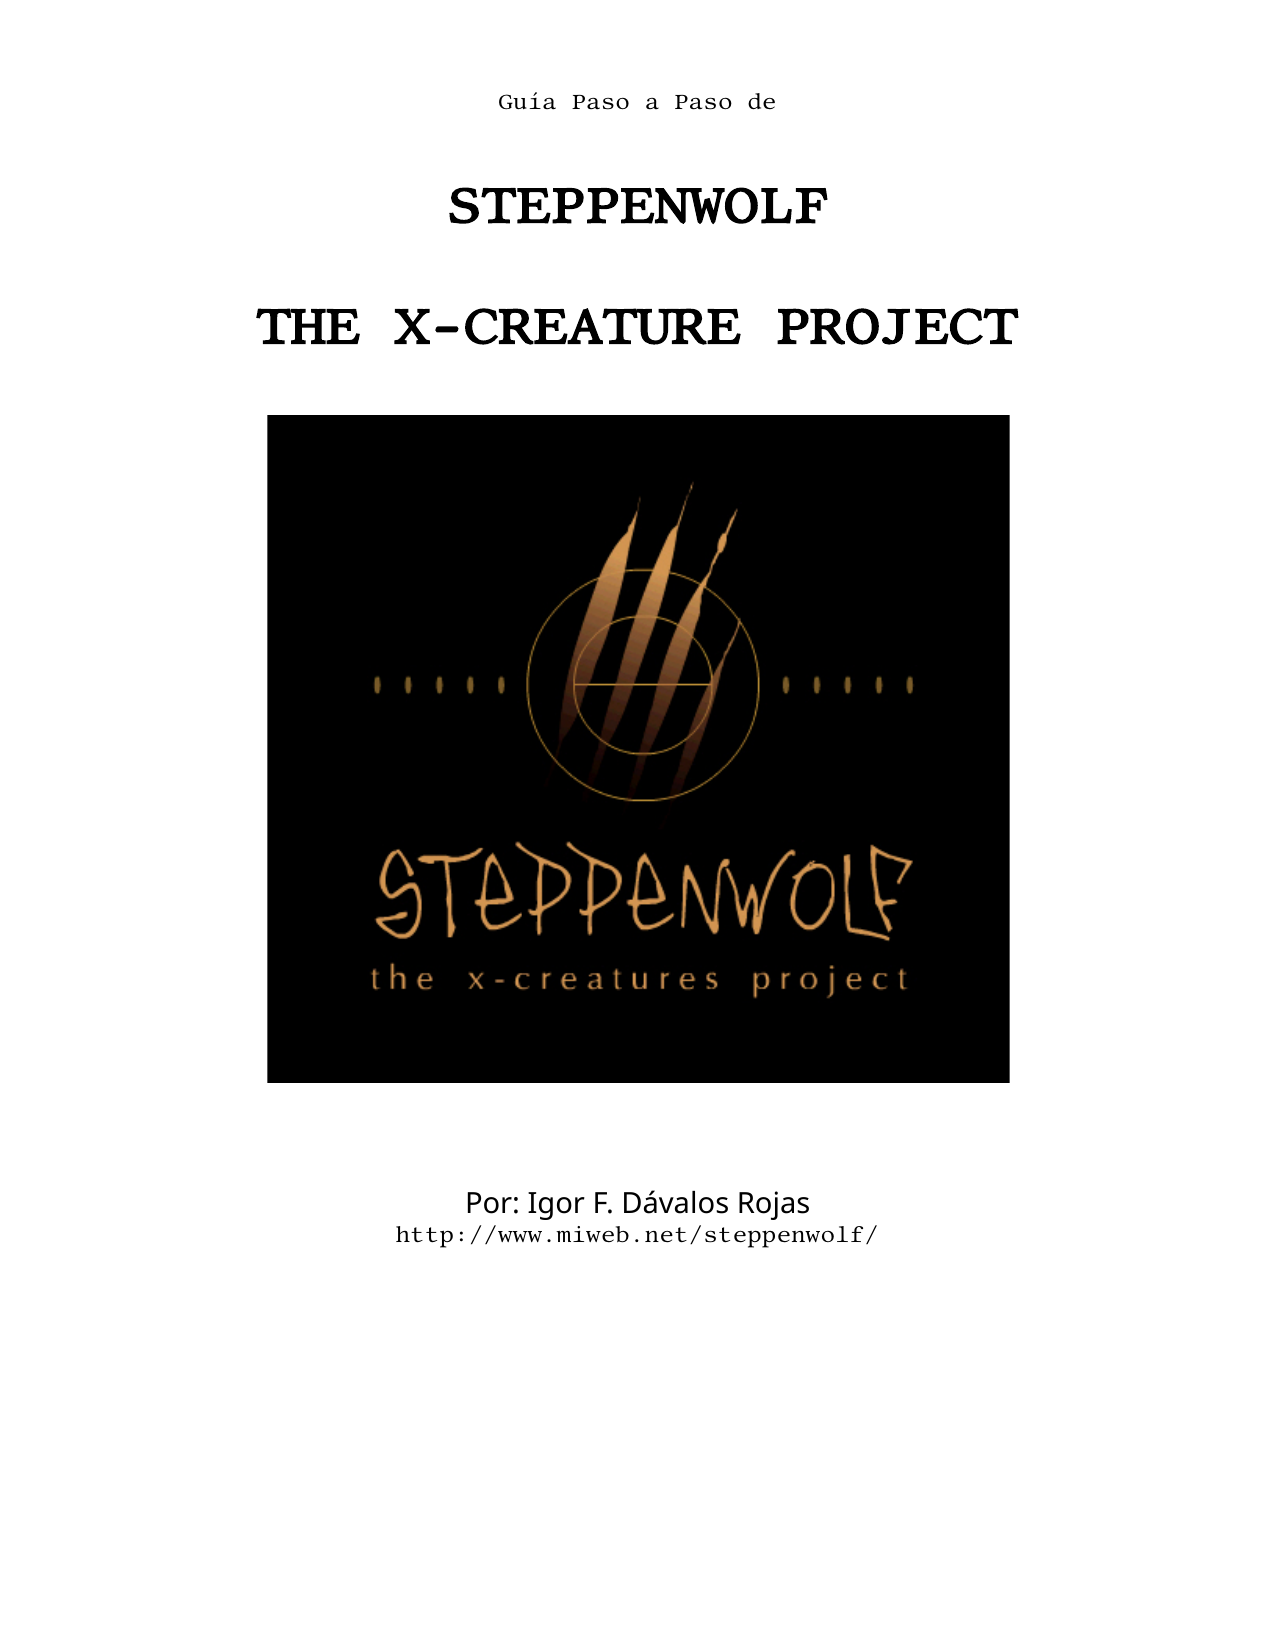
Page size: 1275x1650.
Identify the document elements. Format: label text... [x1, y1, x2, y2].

text THE X-CREATURE PROJECT [88, 294, 1186, 356]
text Por: Igor F. Dávalos Rojas [88, 1182, 1186, 1222]
picture [267, 415, 1010, 1083]
text Guía Paso a Paso de [88, 88, 1186, 115]
text http://www.miweb.net/steppenwolf/ [88, 1222, 1186, 1248]
text STEPPENWOLF [88, 174, 1186, 236]
